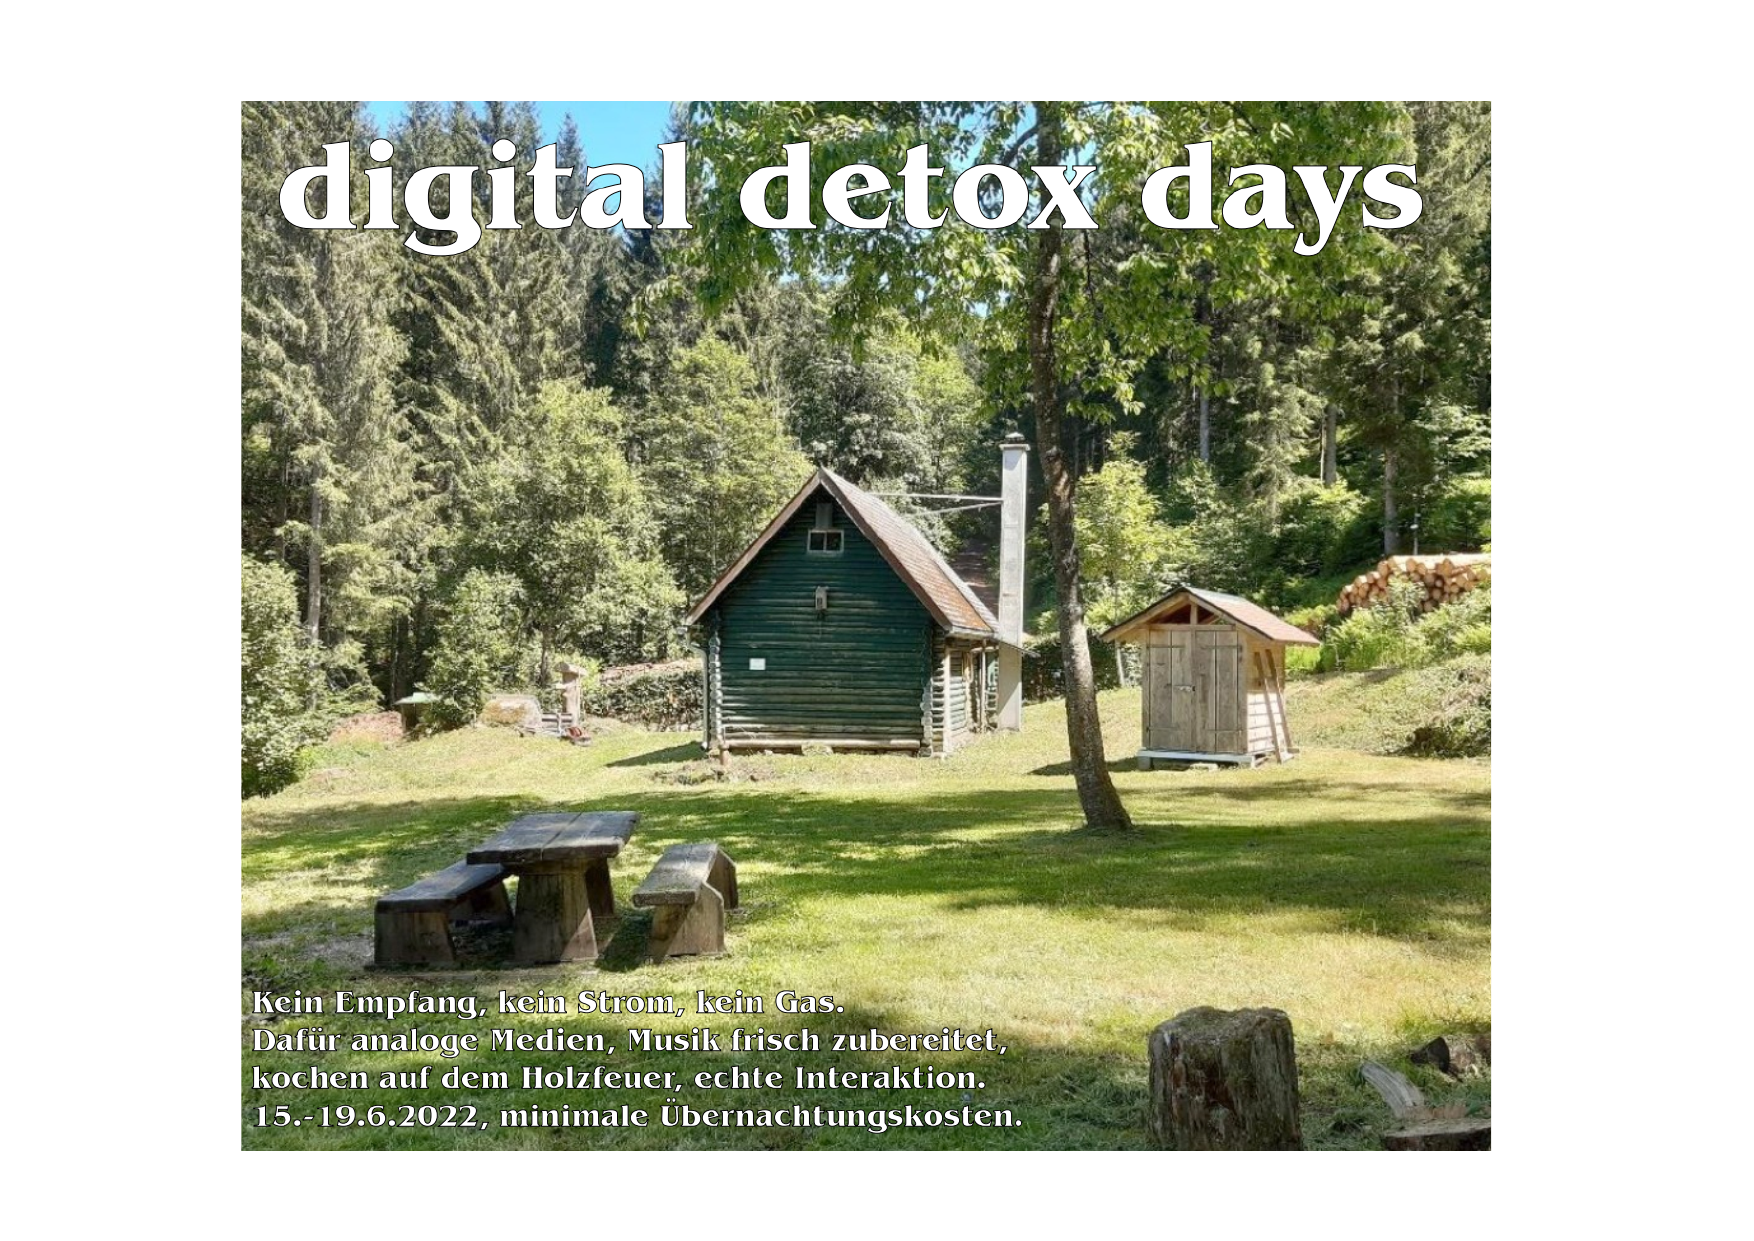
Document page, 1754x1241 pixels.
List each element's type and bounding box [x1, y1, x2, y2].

picture [241, 101, 1492, 1151]
